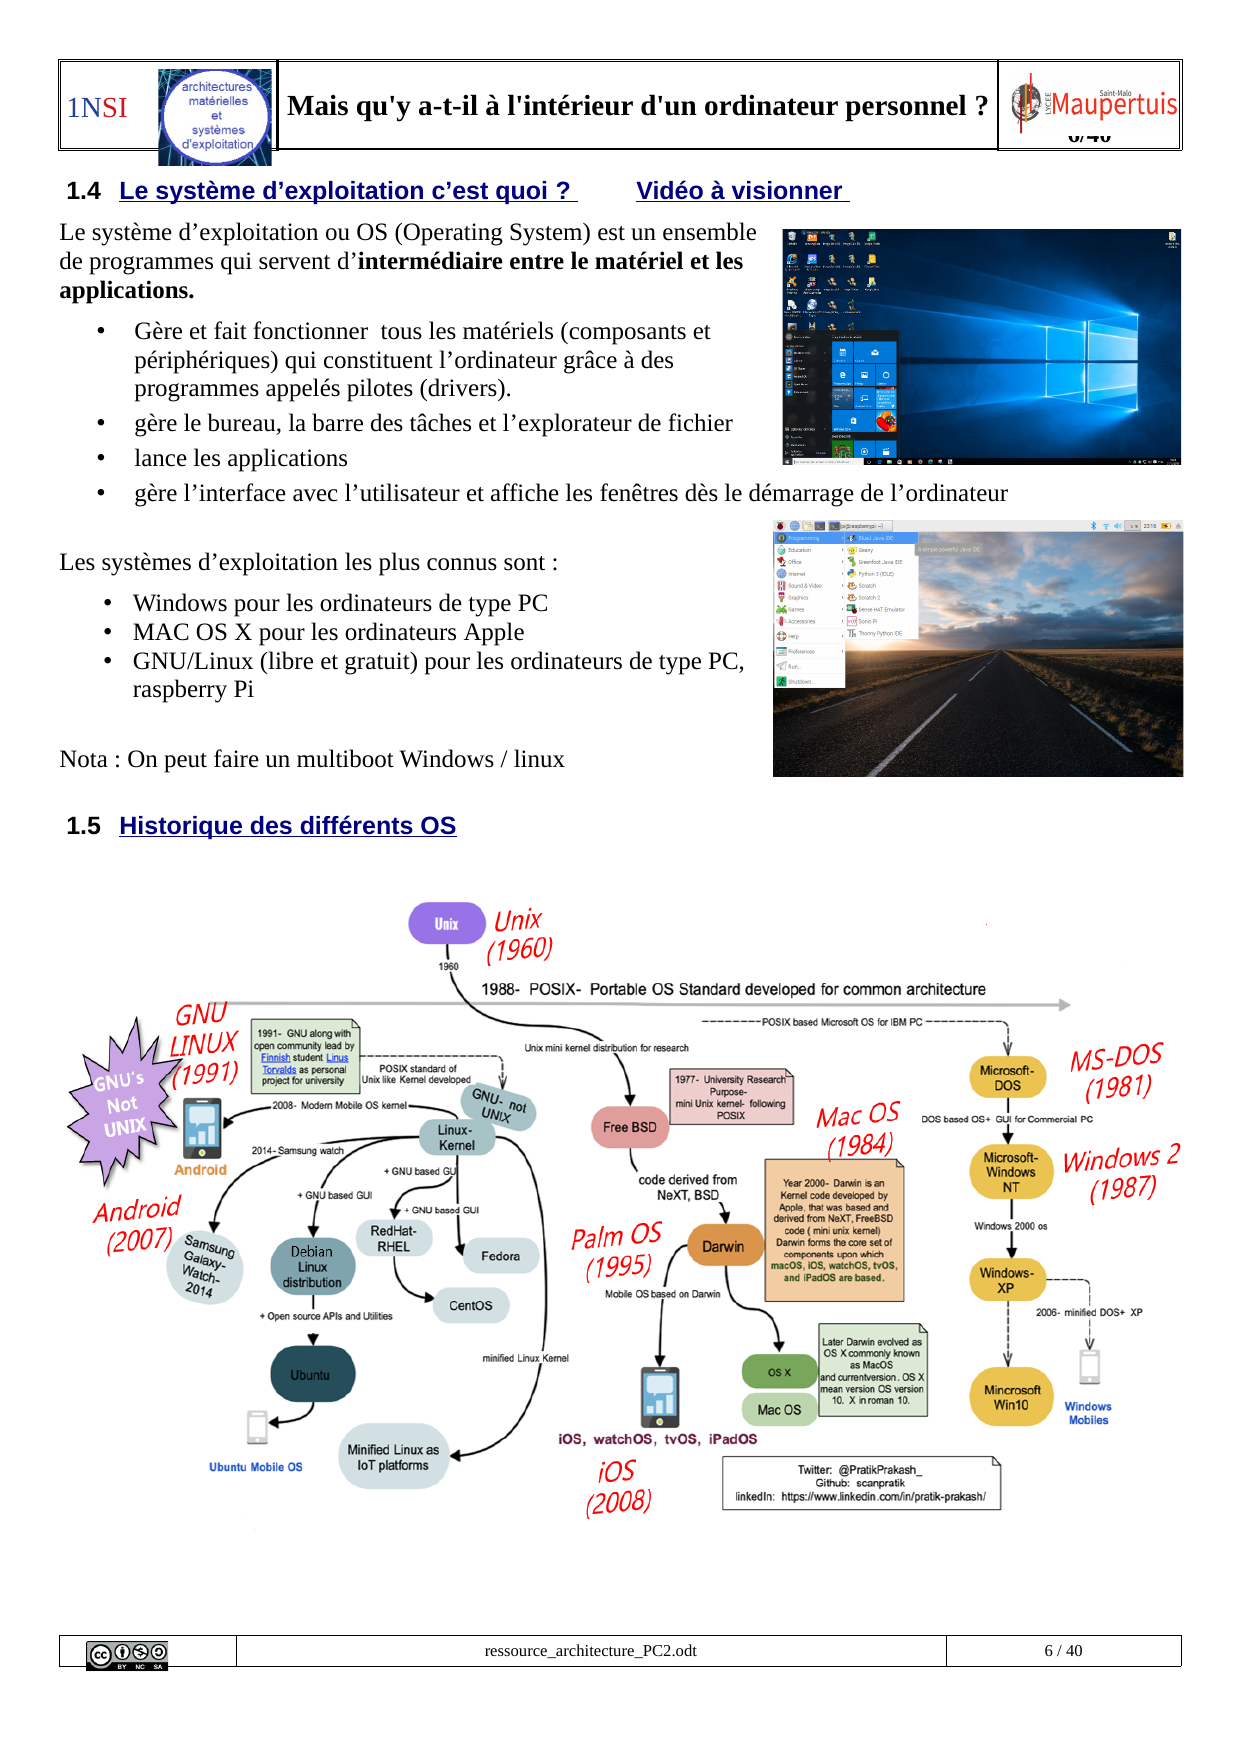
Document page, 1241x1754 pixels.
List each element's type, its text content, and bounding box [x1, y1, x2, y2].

list Windows pour les ordinateurs de type PC [103, 588, 773, 617]
list gère l’interface avec l’utilisateur et affiche les fenêtres dès le démarrage de l’ordinateur [97, 478, 1181, 506]
text Les systèmes d’exploitation les plus connus sont : [59, 547, 773, 576]
text Le système d’exploitation ou OS (Operating System) est un ensemble de programmes qui servent d’intermédiaire entre le matériel et les applications. [59, 217, 1181, 303]
picture [86, 1641, 169, 1672]
list Gère et fait fonctionner tous les matériels (composants et périphériques) qui constituent l’ordinateur grâce à des programmes appelés pilotes (drivers). [97, 316, 782, 402]
picture [158, 69, 272, 166]
list GNU/Linux (libre et gratuit) pour les ordinateurs de type PC, raspberry Pi [103, 646, 773, 703]
list MAC OS X pour les ordinateurs Apple [103, 617, 773, 646]
picture [66, 892, 1189, 1530]
subtitle Historique des différents OS [59, 811, 1181, 839]
list lance les applications [97, 443, 1181, 472]
picture [1011, 70, 1179, 136]
picture [782, 229, 1182, 465]
text Nota : On peut faire un multiboot Windows / linux [59, 744, 773, 773]
list gère le bureau, la barre des tâches et l’explorateur de fichier [97, 408, 782, 437]
picture [773, 520, 1184, 777]
subtitle Le système d’exploitation c’est quoi ? Vidéo à visionner [59, 176, 1181, 205]
